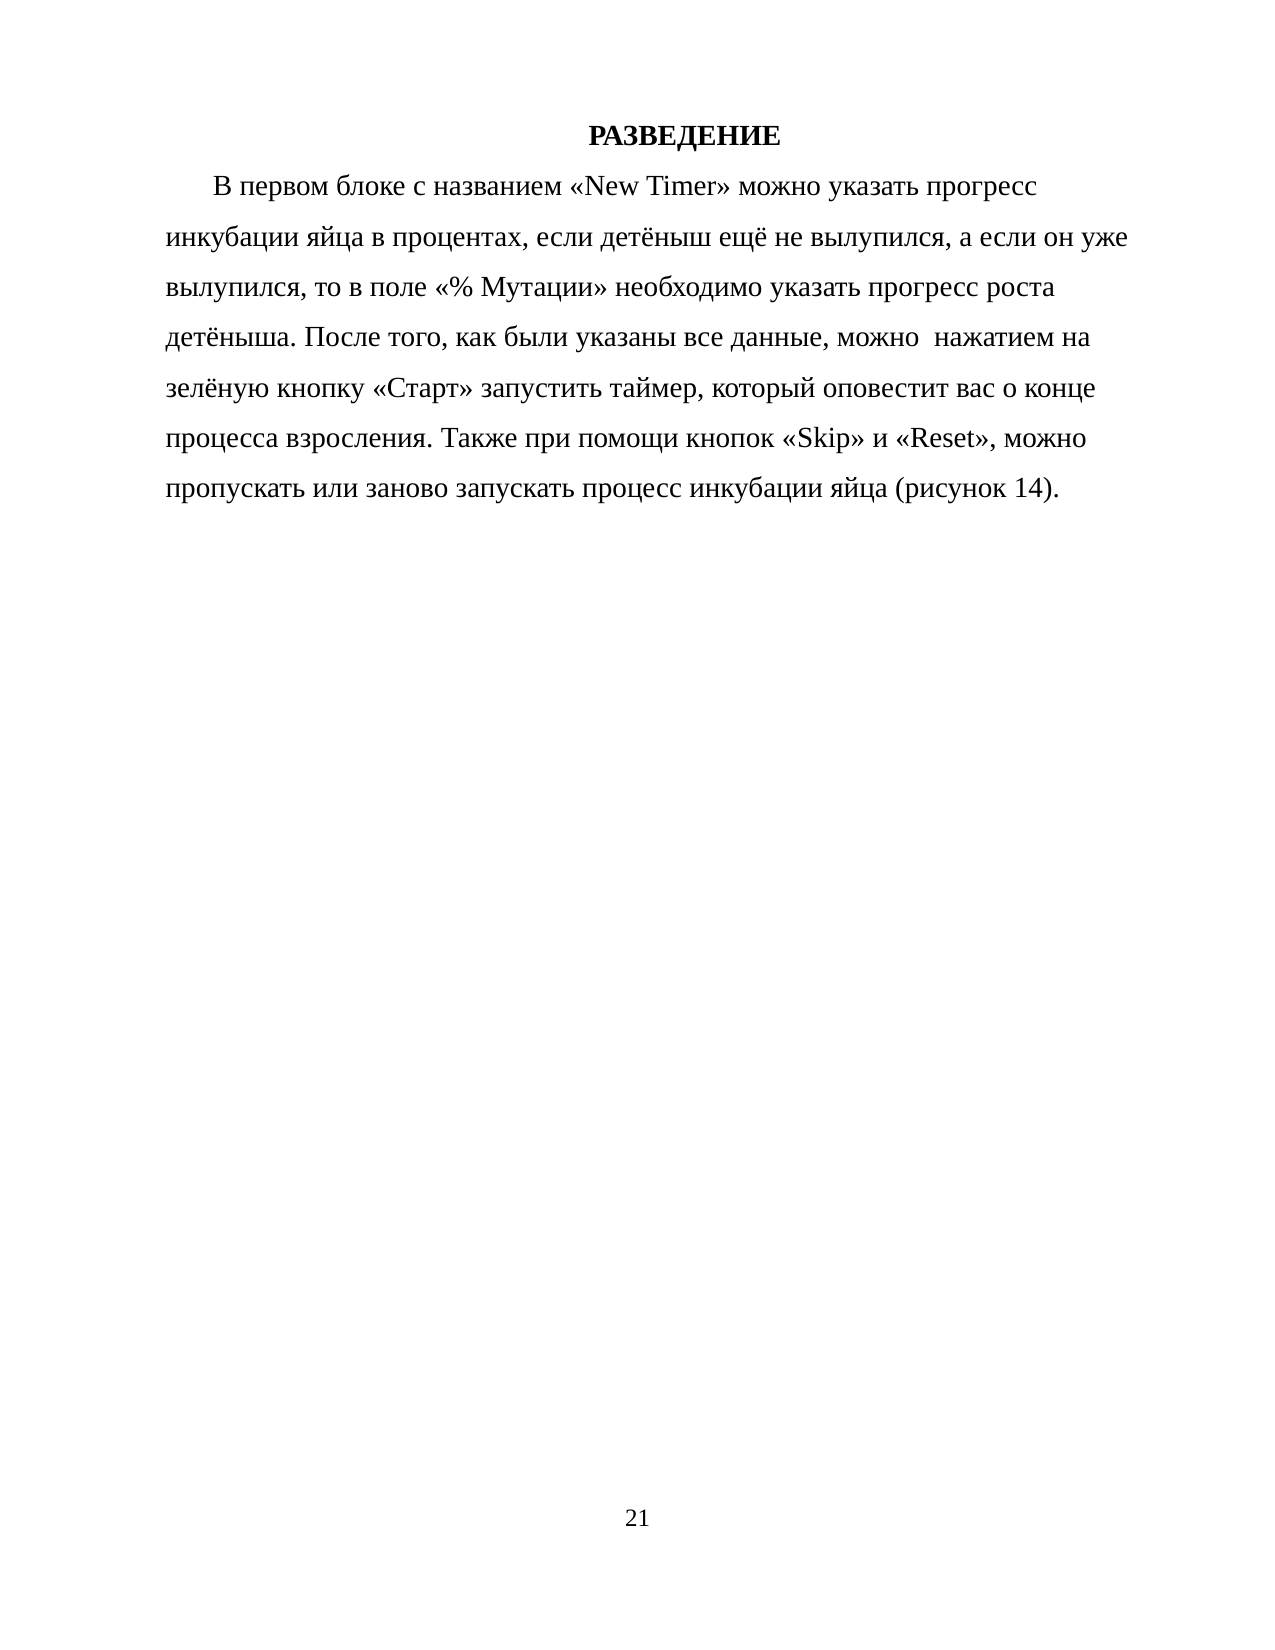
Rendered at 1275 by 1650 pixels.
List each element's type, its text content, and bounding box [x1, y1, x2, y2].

list РАЗВЕДЕНИЕ [165, 118, 1157, 152]
list В первом блоке с названием «New Timer» можно указать прогресс инкубации яйца в процентах, если детёныш ещё не вылупился, а если он уже вылупился, то в поле «% Мутации» необходимо указать прогресс роста детёныша. После того, как были указаны все данные, можно нажатием на зелёную кнопку «Старт» запустить таймер, который оповестит вас о конце процесса взросления. Также при помощи кнопок «Skip» и «Reset», можно пропускать или заново запускать процесс инкубации яйца (рисунок 14). [165, 168, 1157, 504]
